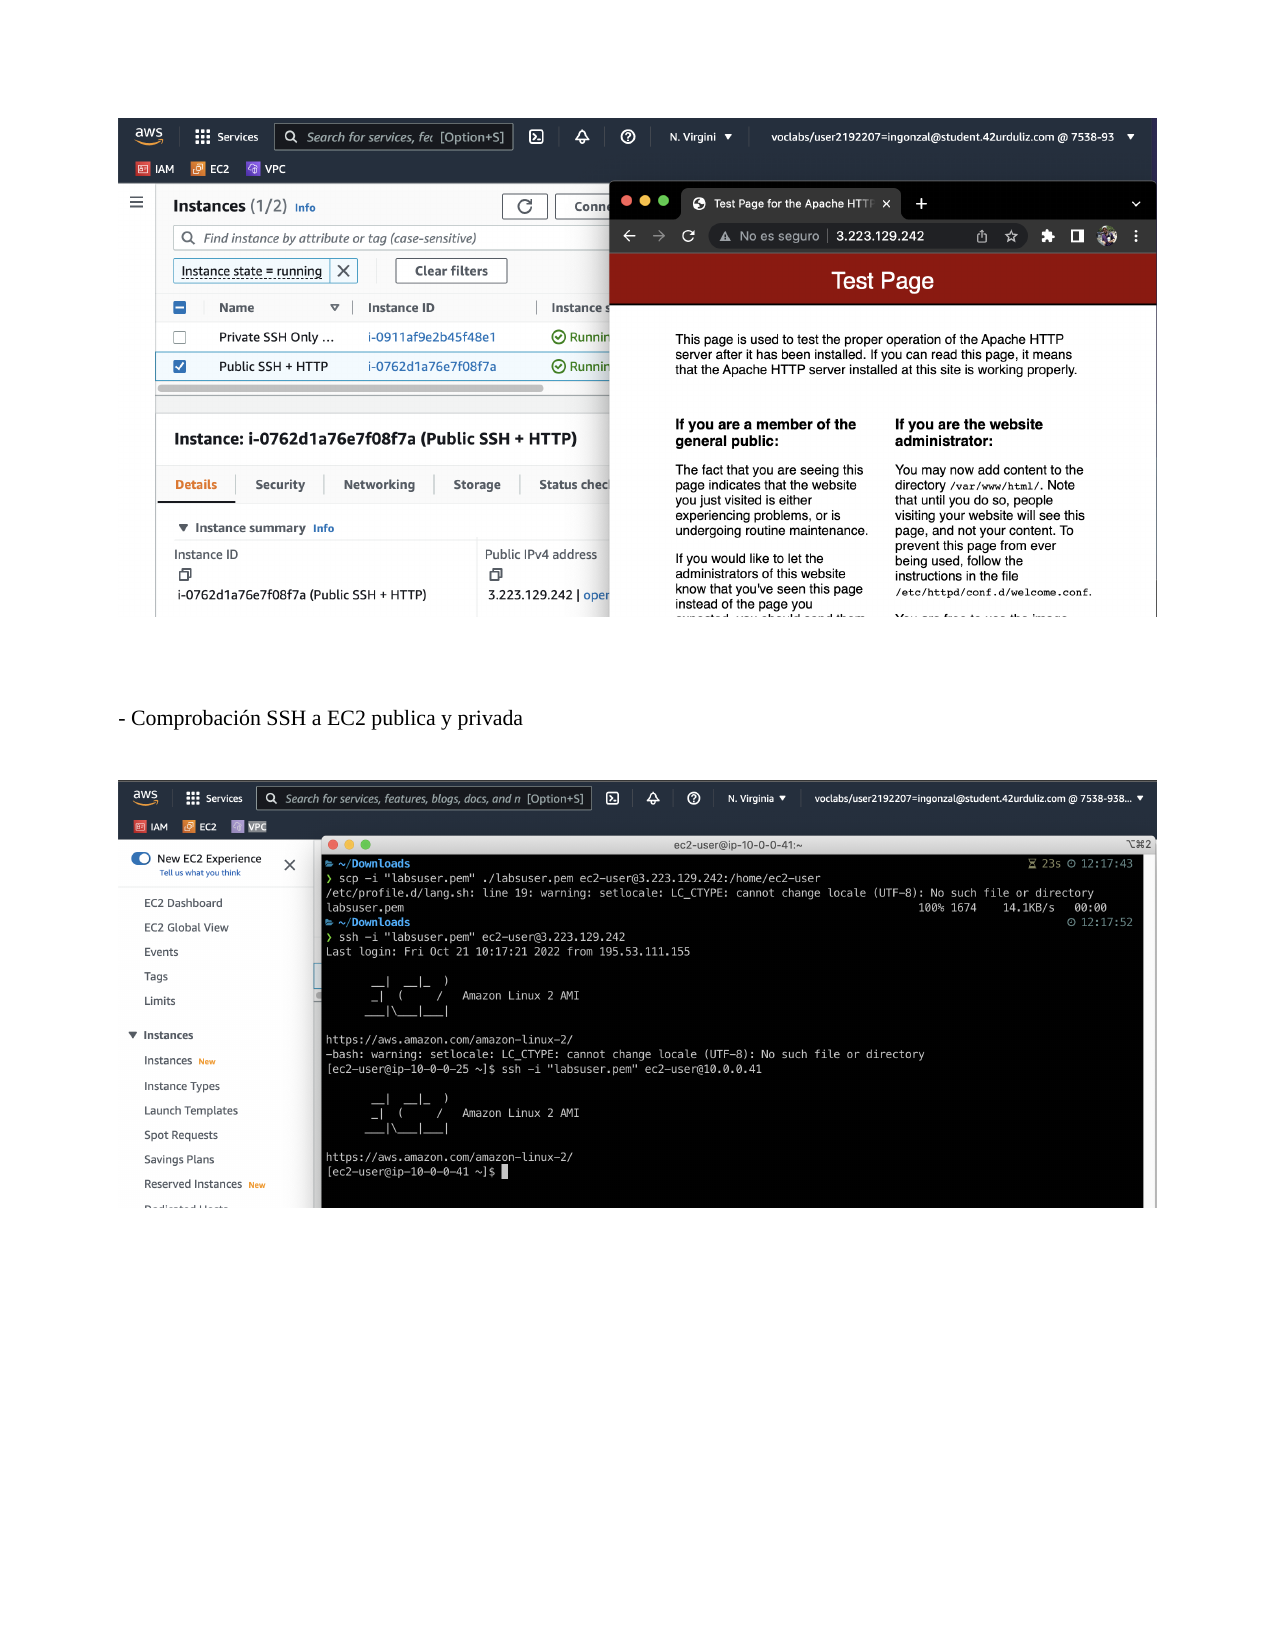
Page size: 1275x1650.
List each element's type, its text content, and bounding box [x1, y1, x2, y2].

text - Comprobación SSH a EC2 publica y privada [118, 704, 1157, 730]
picture [118, 118, 1157, 617]
picture [118, 780, 1157, 1208]
